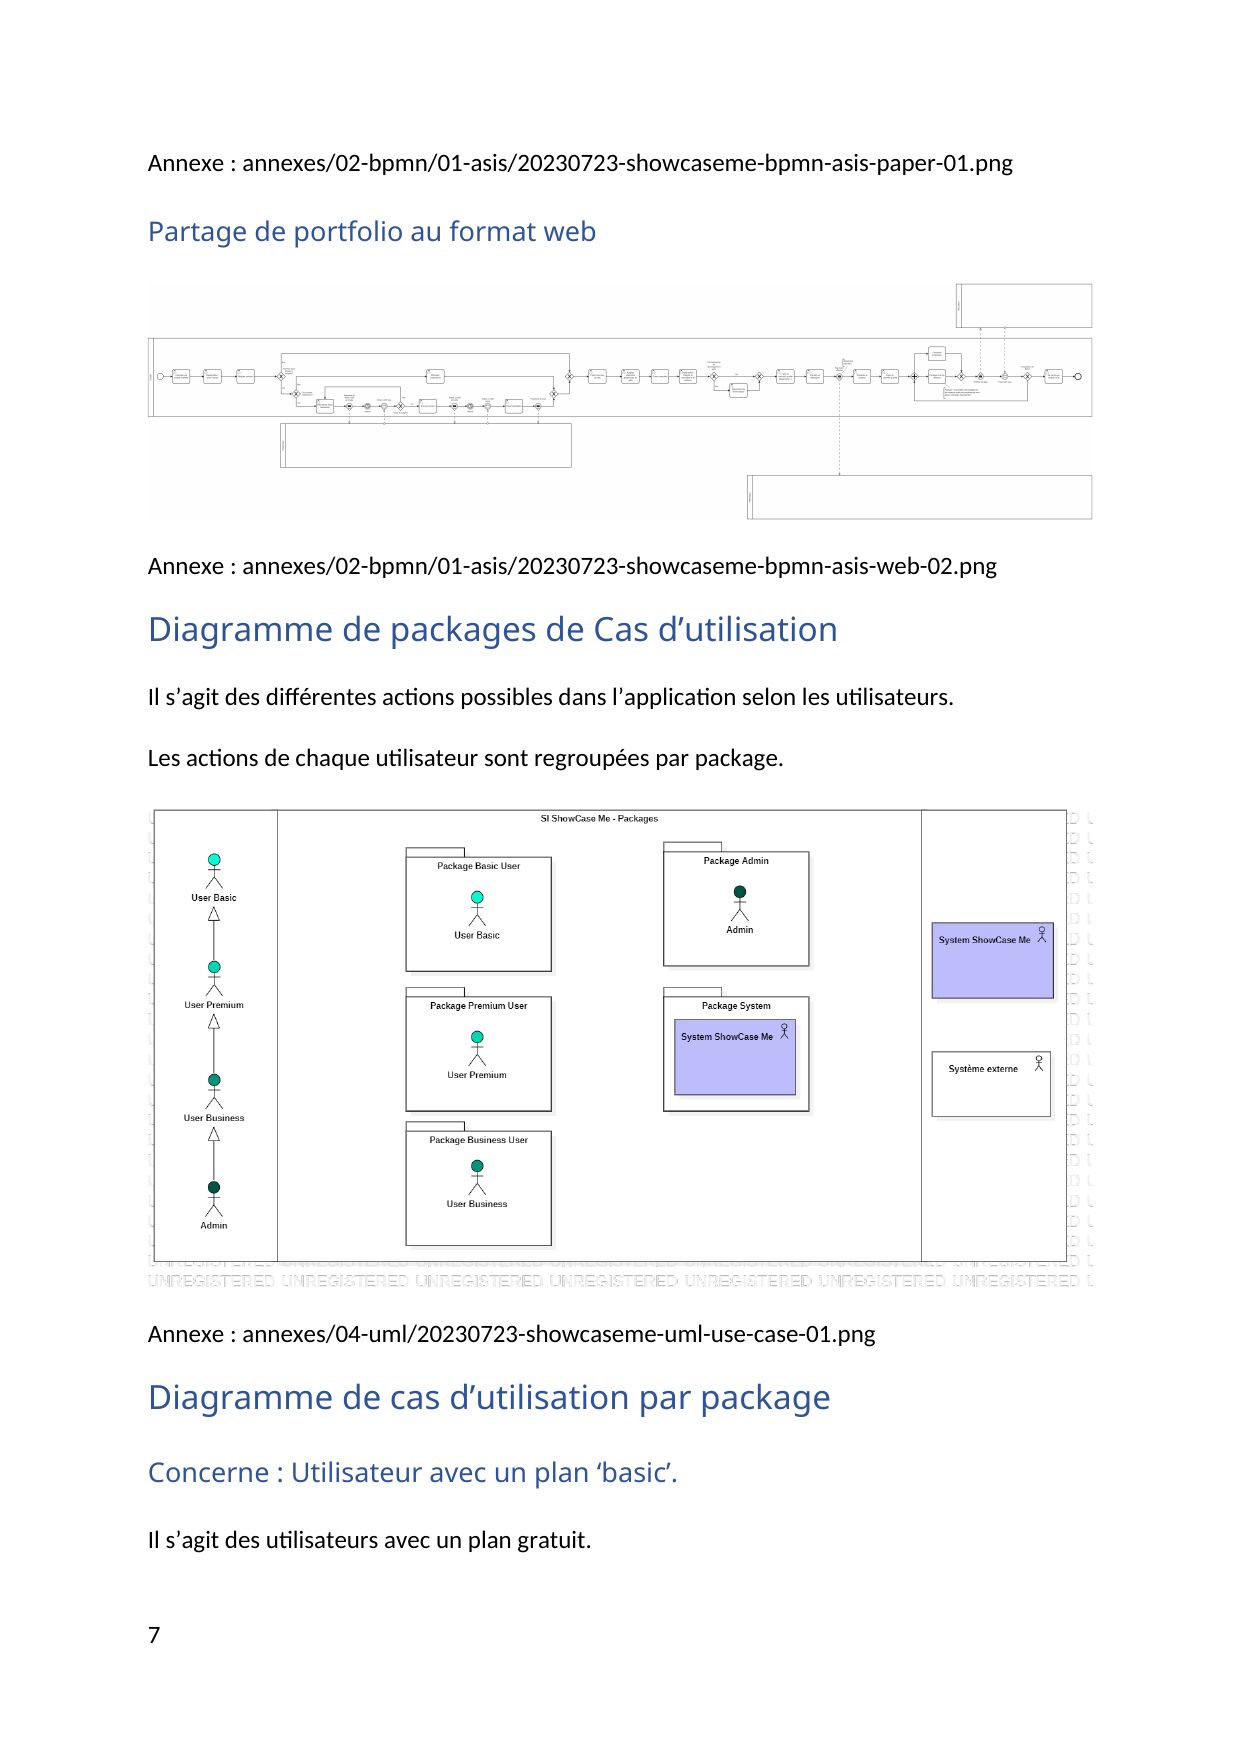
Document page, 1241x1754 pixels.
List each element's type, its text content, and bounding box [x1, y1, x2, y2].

subtitle Partage de portfolio au format web [148, 213, 1093, 250]
picture [147, 803, 1093, 1288]
text Les actions de chaque utilisateur sont regroupées par package. [148, 742, 1093, 773]
text Annexe : annexes/02-bpmn/01-asis/20230723-showcaseme-bpmn-asis-paper-01.png [148, 148, 1093, 178]
subtitle Concerne : Utilisateur avec un plan ‘basic’. [148, 1453, 1093, 1490]
subtitle Diagramme de packages de Cas d’utilisation [148, 606, 1093, 651]
text Il s’agit des différentes actions possibles dans l’application selon les utilisateurs. [148, 681, 1093, 712]
text Annexe : annexes/04-uml/20230723-showcaseme-uml-use-case-01.png [148, 1318, 1093, 1348]
picture [147, 283, 1093, 520]
text Il s’agit des utilisateurs avec un plan gratuit. [148, 1524, 1093, 1554]
text Annexe : annexes/02-bpmn/01-asis/20230723-showcaseme-bpmn-asis-web-02.png [148, 550, 1093, 581]
subtitle Diagramme de cas d’utilisation par package [148, 1373, 1093, 1419]
